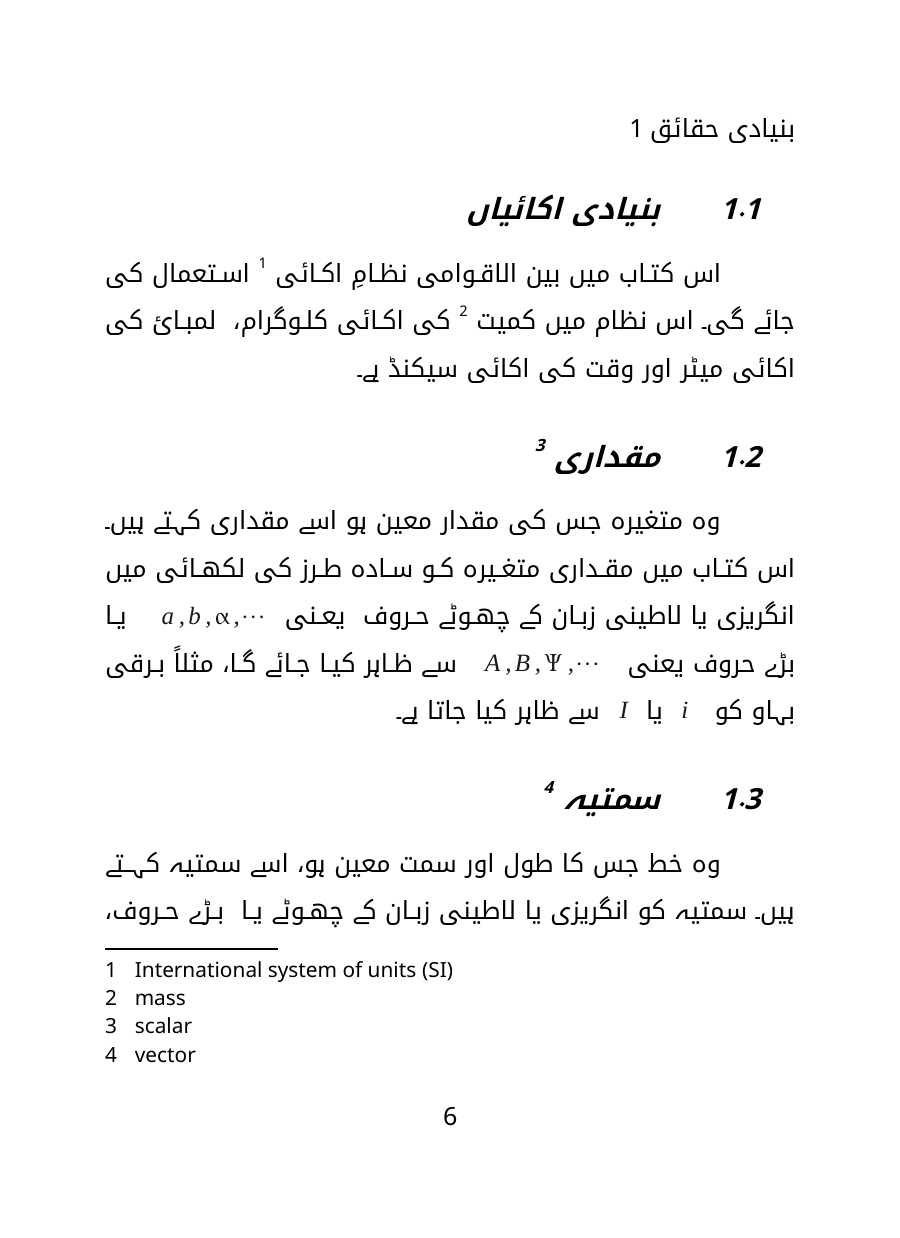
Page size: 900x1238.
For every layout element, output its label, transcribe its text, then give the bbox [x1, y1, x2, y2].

subtitle مقداری [105, 430, 720, 485]
text وہ خط جس کا طول اور سمت معین ہو، اسے سمتیہ کہتے ہیں۔ سمتیہ کو انگریزی یا لاطینی زبان کے چھوٹے یا بڑے حروف، جن کو موٹے طرز کی لکھائی میں لکھا گیا ہو، سے ظاہر کیا جائے گا، مثلاً طاقت کو سے ظاہر کیا جائے گا۔یہاں شکل 1.1 سے رجوع کرنا بہتر ہے۔ ایک ایسا سمتیہ جس کی طول ایک ہو، کو اکائی سمتیہ کہتے ہیں۔ اس کتاب میں اکائی سمتیہ کو انگریزی کے پہلے حرف جس کو موٹے طرز کی لکھائ میں لکھا گیا ہو اور جس پر ٹوپی کا نشان ہو سے ظاہر کیا جائے گا، مثلاً اکائی سمتیہخلاء کی تین عمودی سمتوں کو ظاہر کرتے ہیں۔میں، چوٹی لکھائی میں، اس بات کی یاد دہانی کراتا ہے کہ یہ سمتیہ خلاء کی سمت کو ظاہر کرتا ہے۔ اگر کسی سمتیہ کی طول اور اس کی سمت کو علیحدہ علیحدہ لکھنا ہو تو اس کے طول کو ظاہر کرنے کے لئے سادہ طرز کی لکھائ میں وہی حرف استعمال کیا جائے گا جو اس سمتیہ کو ظاہر کرنے کے لئے، موٹے طرز کی لکھائی میں، استعمال کیا گیا ہو۔ یعنی سمتیہکی طول کوسے ظاہر کیا جائے گا۔ شکل میں سمتیہ کی طول، چار کے برابر ہے۔ اگر کسی سمتیہ کی سمت میں ایک اکائی سمتیہ بنایا جائے تو یہ اکائی سمتیہ اس سمتیہ کی سمت کو ظاہر کرتا ہے۔جیسے پہلے ذکر ہوا ہے ایسے اکائی سمتیہ کو انگریزی کے پہلے حرف، جس کو موٹے طرز کی لکھائ میں لکھا گیا ہو اور جس پر ٹوپی کا نشان ہو، سے ظاہر کیا جائے گا یعنی سمتیہکی سمت کوسے ظاہر کیا جائے گا۔یہاں، چوٹی لکھائی میں ، اس بات کی یاد دہانی کراتا ہے کہ یہ اکائی سمتیہ کی سمت کو ظاہر کر رہا ہے۔ شکل میں چونکہ طاقت دائیں جانب کو ہے لہٰذا اور برابر ہیں۔ [105, 840, 795, 935]
subtitle بنیادی اکائیاں [105, 182, 720, 238]
text وہ متغیرہ جس کی مقدار معین ہو اسے مقداری کہتے ہیں۔ اس کتاب میں مقداری متغیرہ کو سادہ طرز کی لکھائی میں انگریزی یا لاطینی زبان کے چھوٹے حروف یعنی یا بڑے حروف یعنی سے ظاہر کیا جائے گا، مثلاً برقی بہاو کو یاسے ظاہر کیا جاتا ہے۔ [105, 498, 795, 735]
text mass [105, 983, 795, 1012]
list vector [105, 1040, 795, 1068]
text اس کتاب میں بین الاقوامی نظامِ اکائی استعمال کی جائے گی۔ اس نظام میں کمیت کی اکائی کلوگرام، لمبائ کی اکائی میٹر اور وقت کی اکائی سیکنڈ ہے۔ [105, 250, 795, 392]
subtitle سمتیہ [105, 772, 720, 827]
text International system of units (SI) [105, 955, 795, 983]
list scalar [105, 1012, 795, 1040]
